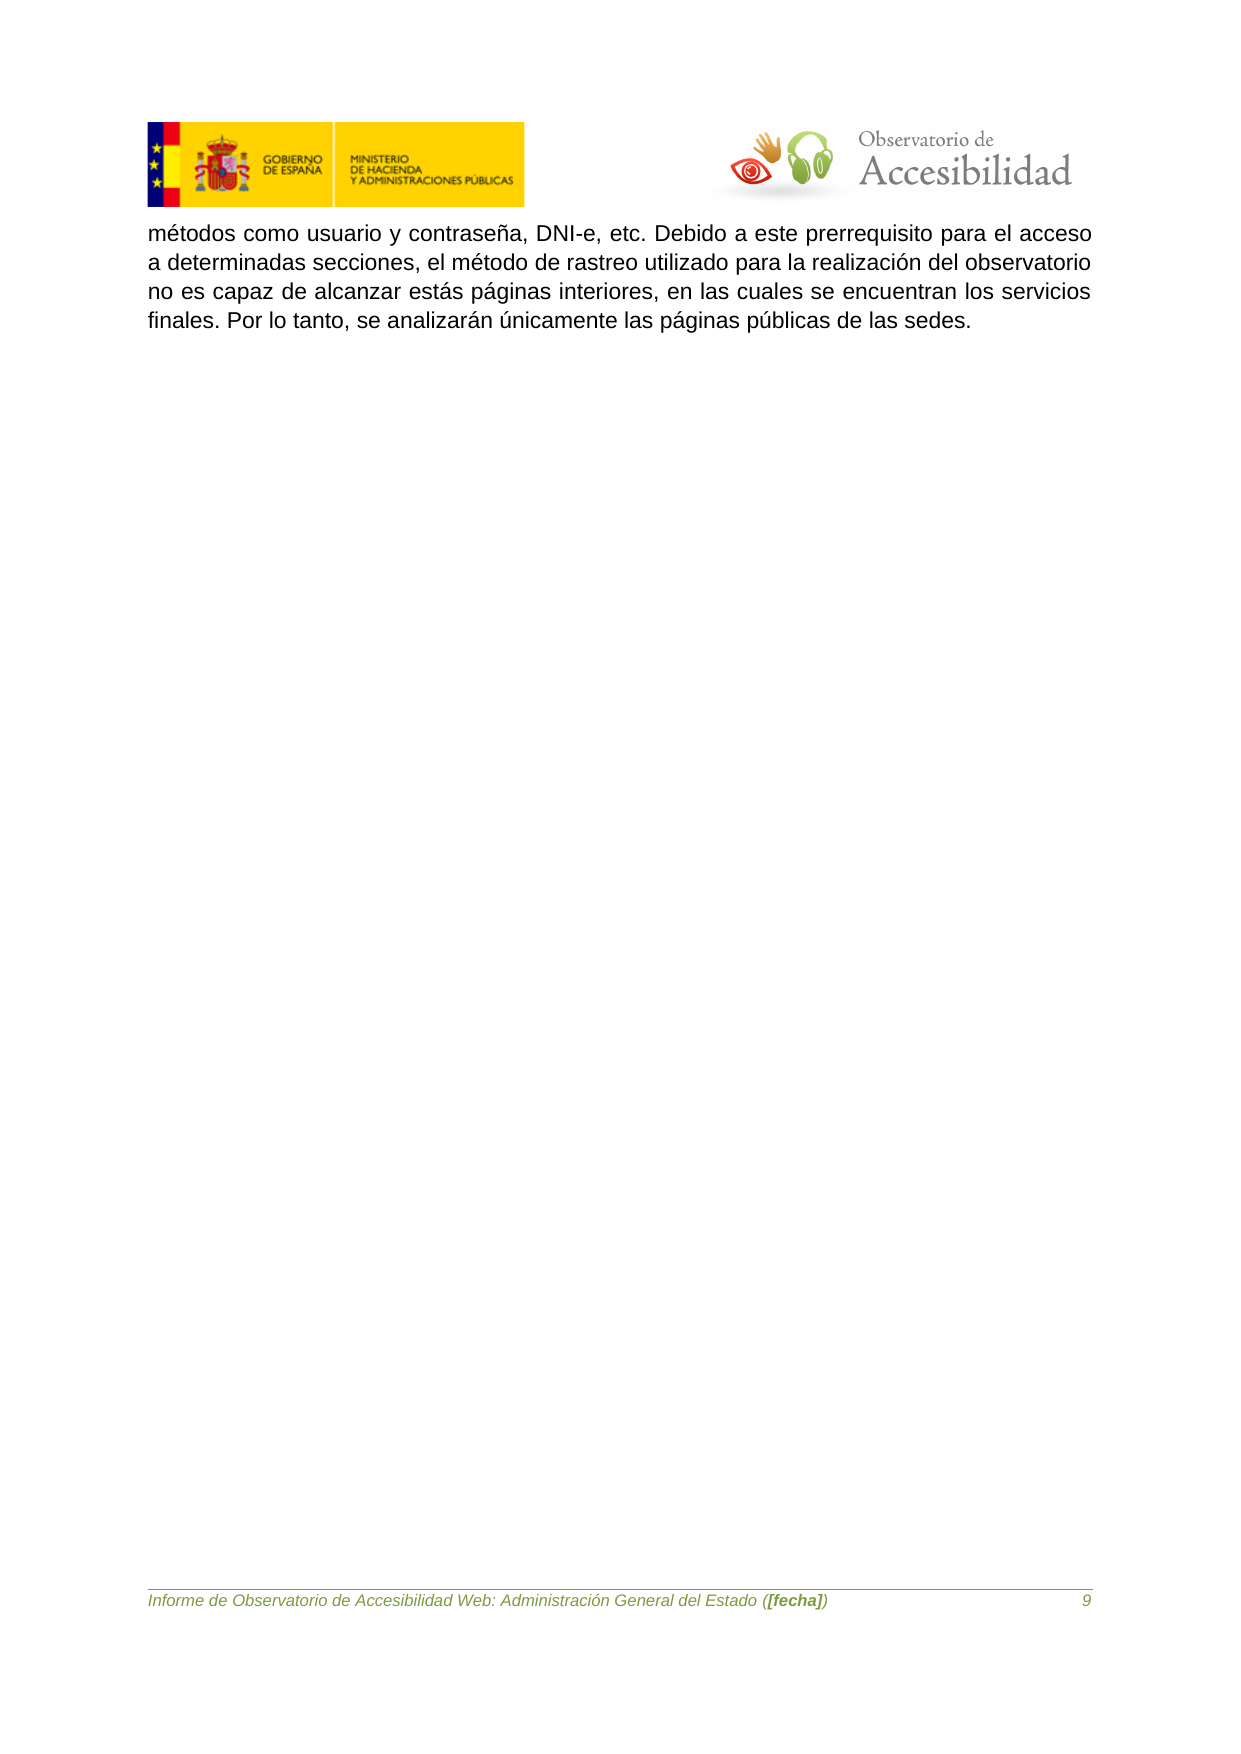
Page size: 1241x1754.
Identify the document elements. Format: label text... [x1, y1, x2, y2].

picture [710, 122, 1086, 205]
text métodos como usuario y contraseña, DNI-e, etc. Debido a este prerrequisito para el acceso a determinadas secciones, el método de rastreo utilizado para la realización del observatorio no es capaz de alcanzar estás páginas interiores, en las cuales se encuentran los servicios finales. Por lo tanto, se analizarán únicamente las páginas públicas de las sedes. [148, 220, 1092, 333]
picture [147, 122, 525, 207]
